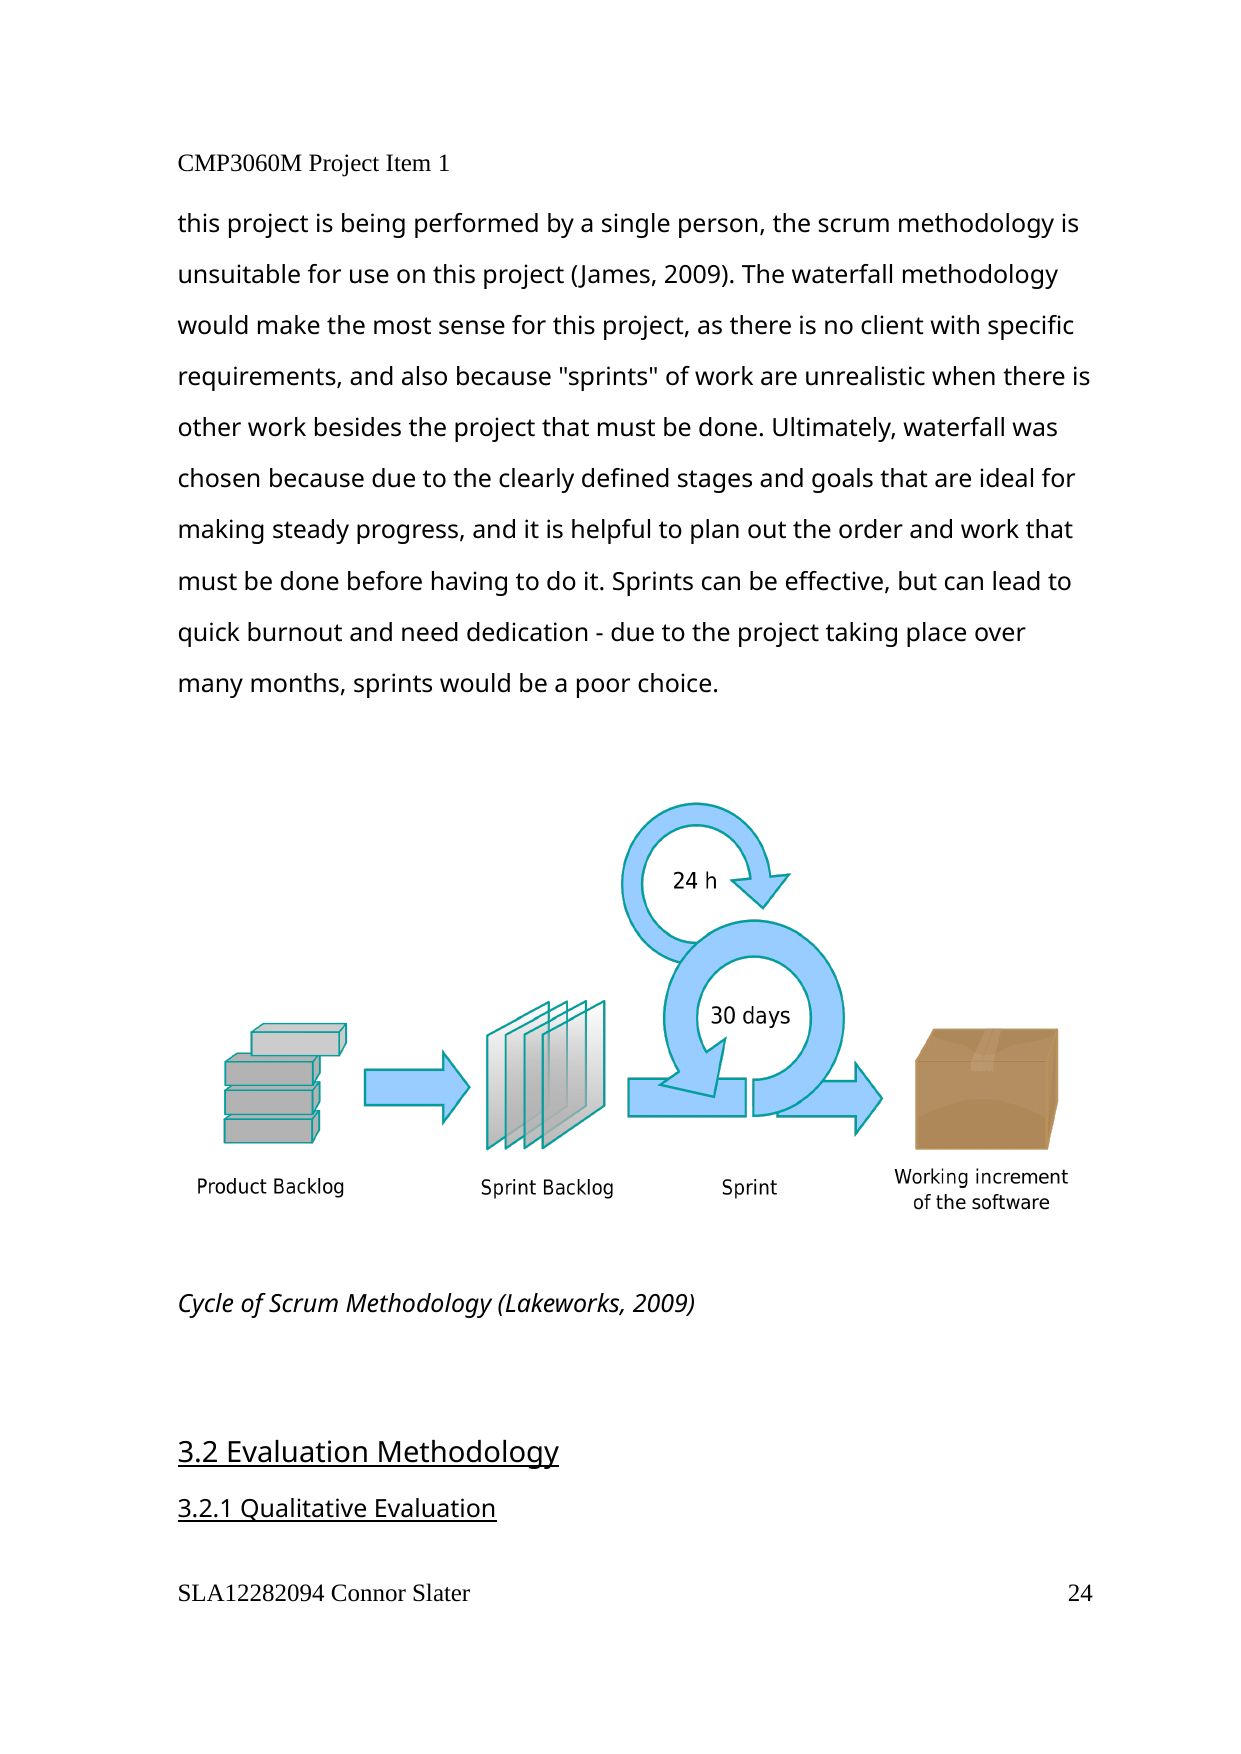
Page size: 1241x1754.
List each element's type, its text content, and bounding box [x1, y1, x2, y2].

text 3.2 Evaluation Methodology [177, 1431, 1093, 1471]
text this project is being performed by a single person, the scrum methodology is unsuitable for use on this project (James, 2009). The waterfall methodology would make the most sense for this project, as there is no client with specific requirements, and also because "sprints" of work are unrealistic when there is other work besides the project that must be done. Ultimately, waterfall was chosen because due to the clearly defined stages and goals that are ideal for making steady progress, and it is helpful to plan out the order and work that must be done before having to do it. Sprints can be effective, but can lead to quick burnout and need dedication - due to the project taking place over many months, sprints would be a poor choice. [177, 206, 1093, 699]
text Cycle of Scrum Methodology (Lakeworks, 2009) [177, 1270, 1093, 1320]
text 3.2.1 Qualitative Evaluation [177, 1491, 1093, 1525]
picture [176, 767, 1094, 1270]
